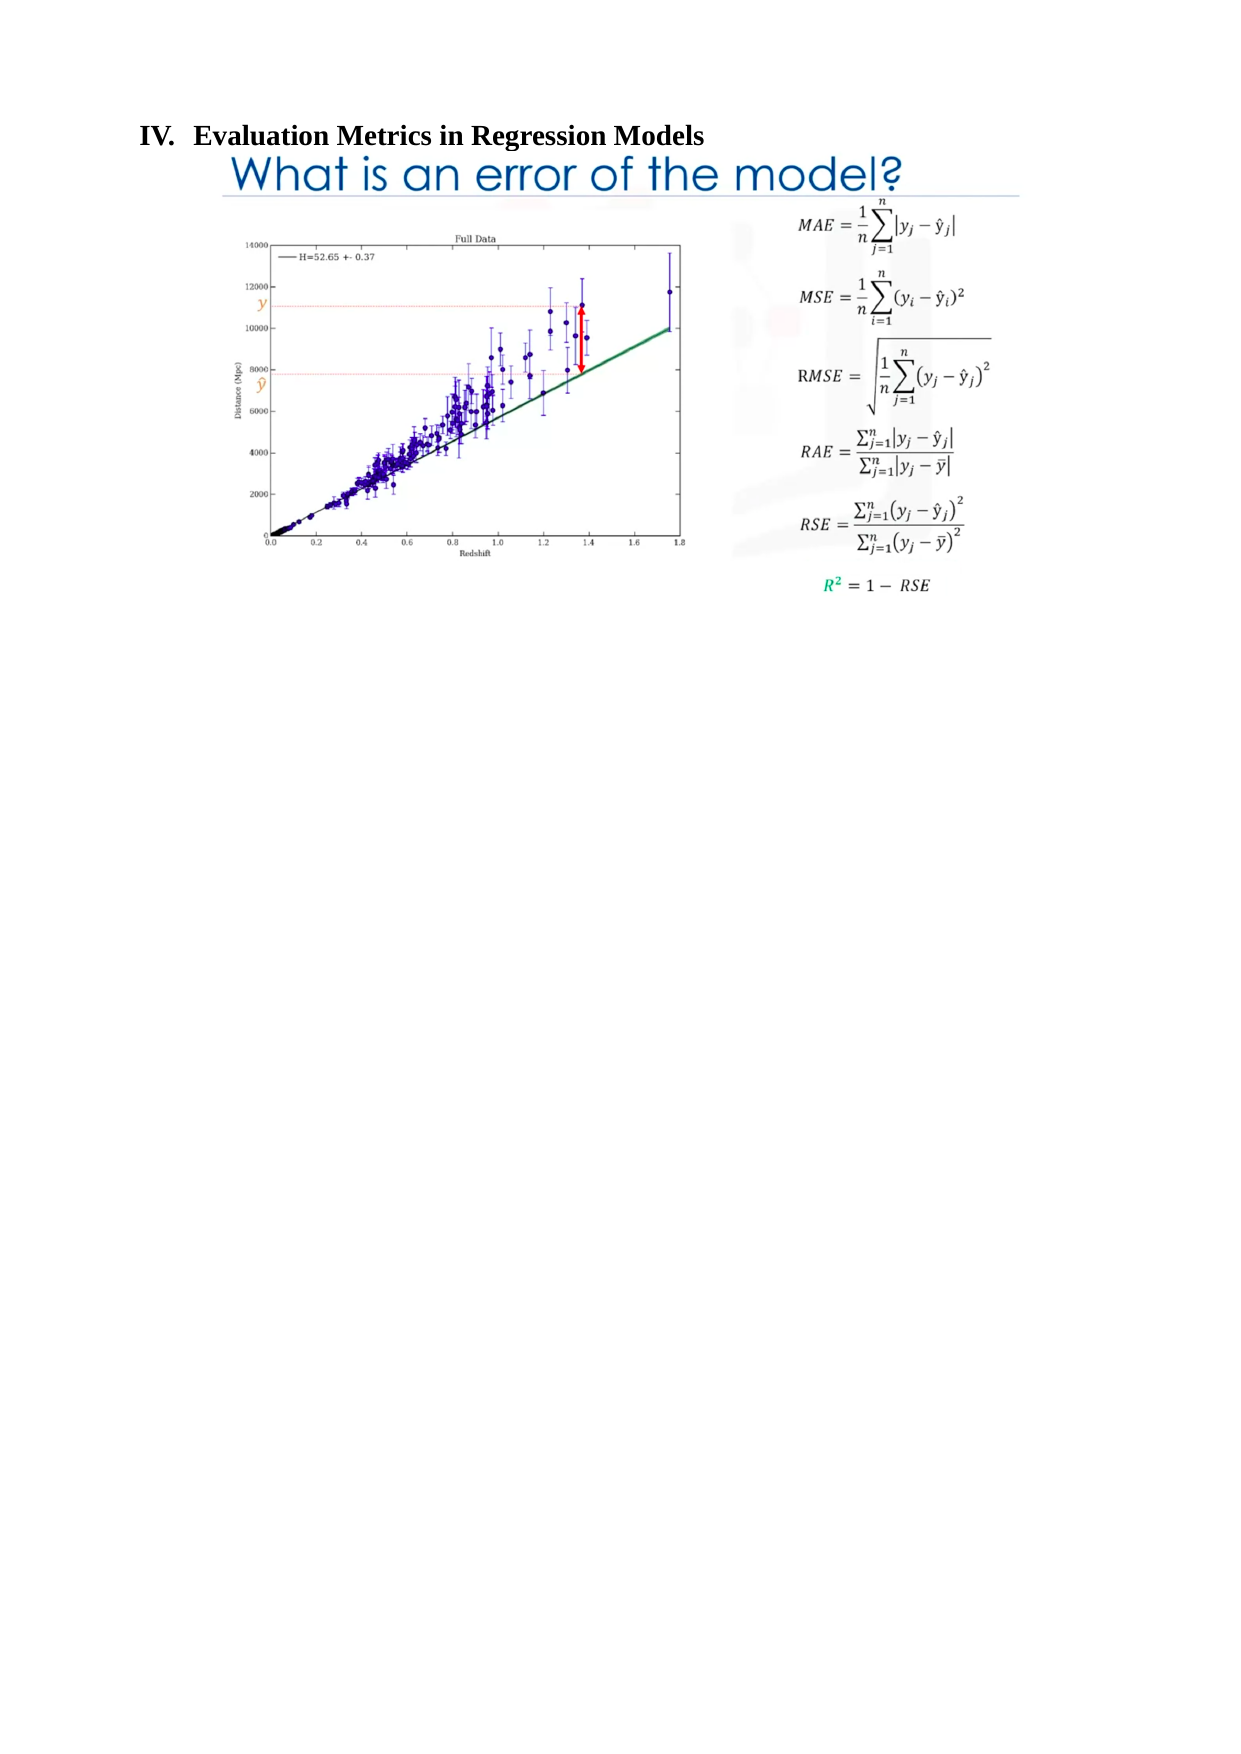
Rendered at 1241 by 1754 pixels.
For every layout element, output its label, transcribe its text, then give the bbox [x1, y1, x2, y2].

list Evaluation Metrics in Regression Models [175, 118, 1122, 151]
picture [118, 151, 1123, 596]
